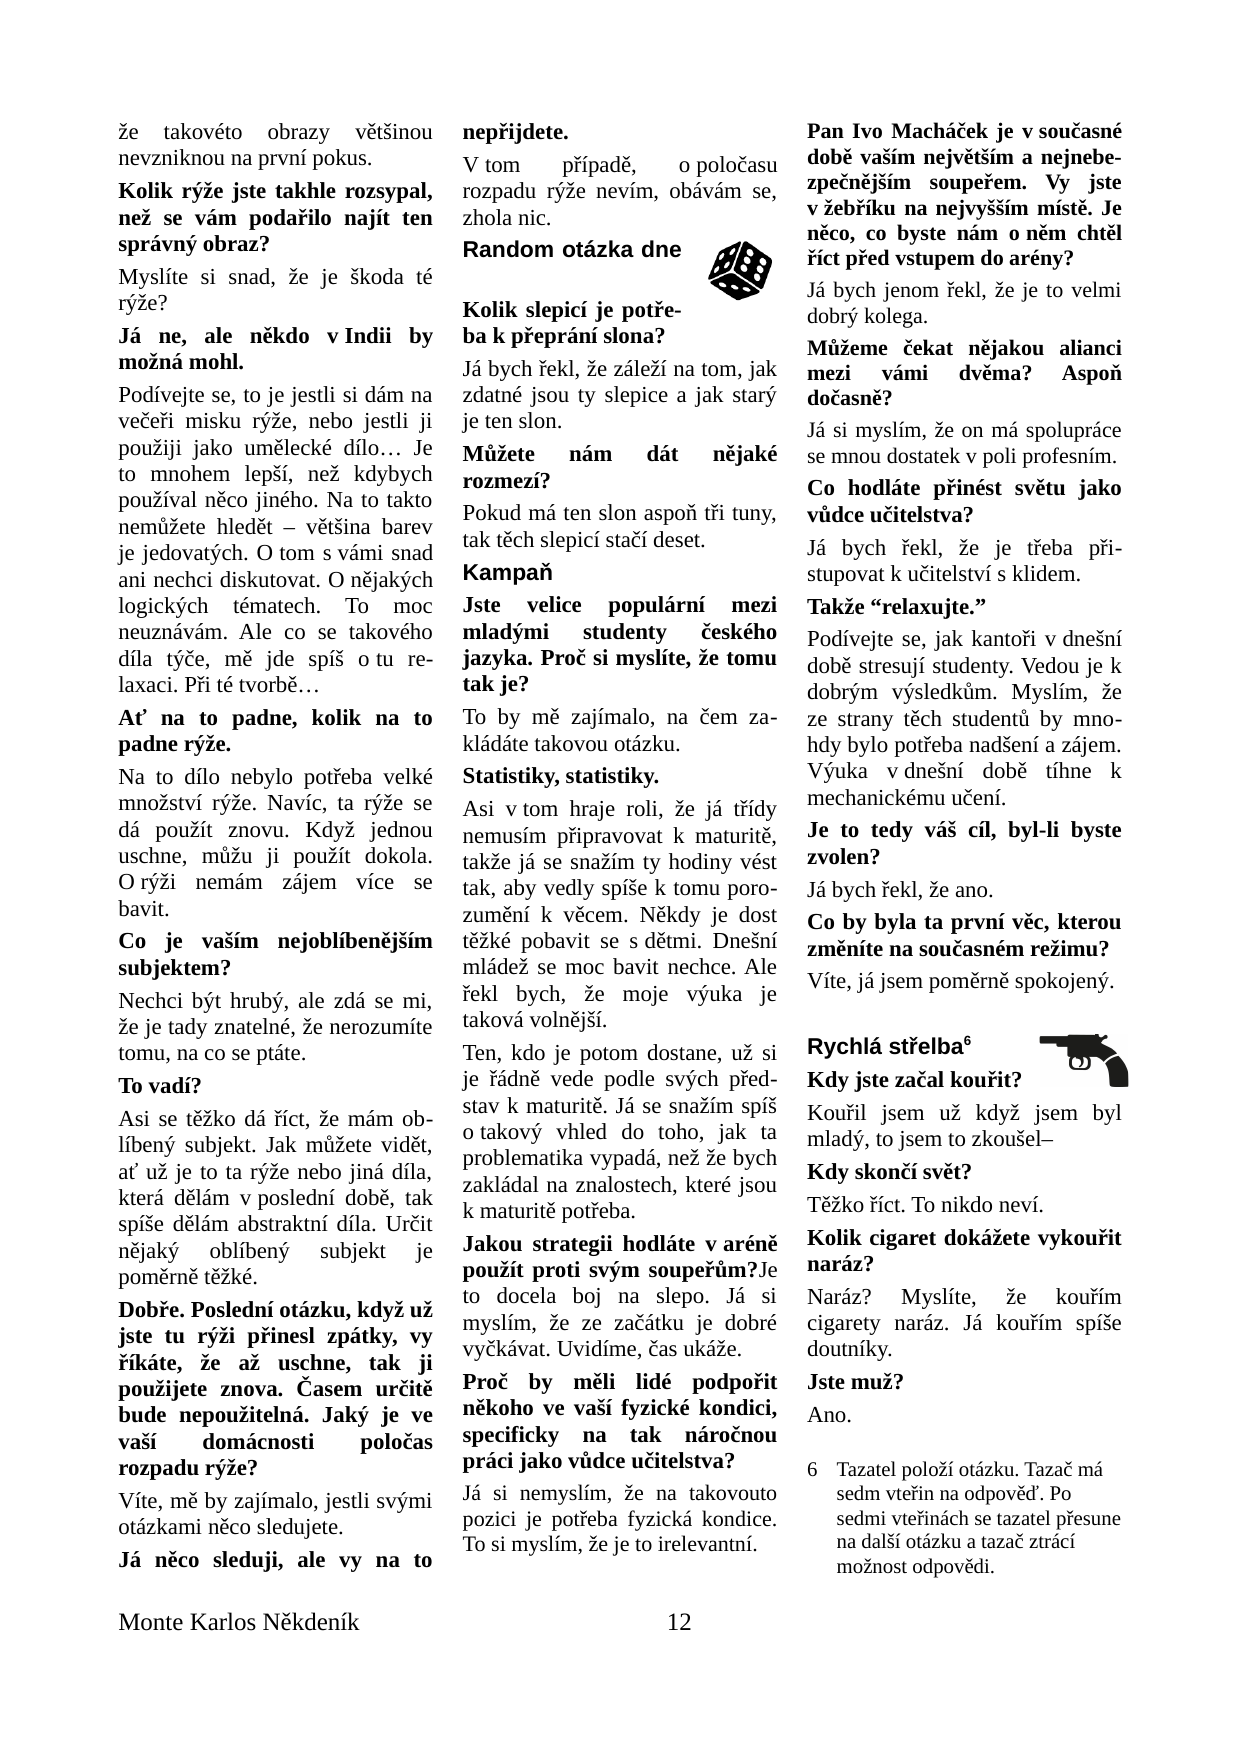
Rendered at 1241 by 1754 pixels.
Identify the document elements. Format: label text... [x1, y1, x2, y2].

text V tom případě, o poločasu rozpadu rýže nevím, obávám se, zhola nic. [462, 151, 777, 230]
text Asi se těžko dá říct, že mám ob­líbený subjekt. Jak můžete vidět, ať už je to ta rýže nebo jiná díla, která dělám v poslední době, tak spíše dělám abstraktní díla. Určit nějaký oblíbený subjekt je poměrně těžké. [118, 1105, 433, 1289]
text Myslíte si snad, že je škoda té rýže? [118, 263, 433, 316]
text Naráz? Myslíte, že kouřím cigarety naráz. Já kouřím spíše doutníky. [807, 1283, 1122, 1362]
text Kolik rýže jste takhle rozsypal, než se vám podařilo najít ten správný obraz? [118, 177, 433, 256]
text Můžeme čekat nějakou alianci mezi vámi dvěma? Aspoň dočasně? [807, 334, 1122, 411]
text Můžete nám dát nějaké rozmezí? [462, 440, 777, 493]
text Na to dílo nebylo potřeba velké množství rýže. Navíc, ta rýže se dá použít znovu. Když jednou uschne, můžu ji použít dokola. O rýži nemám zájem více se bavit. [118, 763, 433, 921]
text Já si nemyslím, že na takovouto pozici je potřeba fyzická kondice. To si myslím, že je to irelevantní. [462, 1480, 777, 1556]
text Nechci být hrubý, ale zdá se mi, že je tady znatelné, že nerozumíte tomu, na co se ptáte. [118, 987, 433, 1066]
text Kdy skončí svět? [807, 1158, 1122, 1184]
text Tazatel položí otázku. Tazač má sedm vteřin na odpověď. Po sedmi vteřinách se tazatel přesune na další otázku a tazač ztrácí možnost odpovědi. [807, 1457, 1122, 1578]
text Takže “relaxujte.” [807, 593, 1122, 619]
text To vadí? [118, 1072, 433, 1099]
text Já ne, ale někdo v Indii by možná mohl. [118, 322, 433, 375]
text Pan Ivo Macháček je v současné době vaším největším a nejnebe-zpečnějším soupeřem. Vy jste v žebříku na nejvyšším místě. Je něco, co byste nám o něm chtěl říct před vstupem do arény? [807, 118, 1122, 271]
text Podívejte se, to je jestli si dám na večeři misku rýže, nebo jestli ji použiji jako umělecké dílo… Je to mnohem lepší, než kdybych používal něco jiného. Na to takto nemůžete hledět – většina barev je jedovatých. O tom s vámi snad ani nechci diskutovat. O nějakých logických tématech. To moc neuznávám. Ale co se takového díla týče, mě jde spíš o tu re­laxaci. Při té tvorbě… [118, 381, 433, 697]
text Víte, mě by zajímalo, jestli svými otázkami něco sledujete. [118, 1487, 433, 1540]
text Pokud má ten slon aspoň tři tuny, tak těch slepicí stačí deset. [462, 499, 777, 552]
text nepřijdete. [462, 118, 777, 144]
text Já něco sleduji, ale vy na to [118, 1546, 433, 1572]
text Kouřil jsem už když jsem byl mladý, to jsem to zkoušel– [807, 1099, 1122, 1152]
subtitle Random otázka dne [462, 236, 777, 289]
text Jakou strategii hodláte v aréně použít proti svým soupeřům?Je to docela boj na slepo. Já si myslím, že ze začátku je dobré vyčkávat. Uvidíme, čas ukáže. [462, 1230, 777, 1362]
text Asi v tom hraje roli, že já třídy nemusím připravovat k maturitě, takže já se snažím ty hodiny vést tak, aby vedly spíše k tomu poro­zumění k věcem. Někdy je dost těžké pobavit se s dětmi. Dnešní mládež se moc bavit nechce. Ale řekl bych, že moje výuka je taková volnější. [462, 795, 777, 1032]
text Proč by měli lidé podpořit někoho ve vaší fyzické kondici, specificky na tak náročnou práci jako vůdce učitelstva? [462, 1368, 777, 1473]
text že takovéto obrazy většinou nevzniknou na první pokus. [118, 118, 433, 171]
text Já bych řekl, že je třeba při­stupovat k učitelství s klidem. [807, 533, 1122, 586]
text Já bych řekl, že ano. [807, 876, 1122, 902]
text Ten, kdo je potom dostane, už si je řádně vede podle svých před­stav k maturitě. Já se snažím spíš o takový vhled do toho, jak ta problematika vypadá, než že bych zakládal na znalostech, které jsou k maturitě potřeba. [462, 1039, 777, 1223]
text Ať na to padne, kolik na to padne rýže. [118, 704, 433, 757]
text Kolik slepicí je potře- ba k pře­prání slona? [462, 296, 777, 348]
text Podívejte se, jak kantoři v dnešní době stresují studenty. Vedou je k dobrým výsledkům. Myslím, že ze strany těch studentů by mno­hdy bylo potřeba nadšení a zájem. Výuka v dnešní době tíhne k mechanickému učení. [807, 626, 1122, 810]
text Statistiky, statistiky. [462, 762, 777, 789]
text Jste velice populární mezi mladými studenty českého jazyka. Proč si myslíte, že tomu tak je? [462, 591, 777, 697]
text Ano. [807, 1401, 1122, 1427]
subtitle Rychlá střelba [807, 1033, 1122, 1059]
text Já si myslím, že on má spolupráce se mnou dostatek v poli profesním. [807, 417, 1122, 468]
text Dobře. Poslední otázku, když už jste tu rýži přinesl zpátky, vy říkáte, že až uschne, tak ji použijete znova. Časem určitě bude nepoužitelná. Jaký je ve vaší domácnosti poločas rozpadu rýže? [118, 1296, 433, 1481]
text Já bych jenom řekl, že je to velmi dobrý kolega. [807, 277, 1122, 328]
picture [1039, 1034, 1129, 1087]
picture [701, 240, 773, 302]
subtitle Kampaň [462, 559, 777, 585]
text Těžko říct. To nikdo neví. [807, 1191, 1122, 1217]
text Co by byla ta první věc, kterou změníte na současném režimu? [807, 908, 1122, 961]
text Kdy jste začal kouřit? [807, 1066, 1122, 1092]
text Je to tedy váš cíl, byl-li byste zvolen? [807, 816, 1122, 869]
text To by mě zajímalo, na čem za­kládáte takovou otázku. [462, 703, 777, 756]
text Co je vaším nejoblíbenějším subjektem? [118, 928, 433, 980]
text Co hodláte přinést světu jako vůdce učitelstva? [807, 474, 1122, 527]
text Víte, já jsem poměrně spokojený. [807, 968, 1122, 994]
text Já bych řekl, že záleží na tom, jak zdatné jsou ty slepice a jak starý je ten slon. [462, 355, 777, 434]
text Kolik cigaret dokážete vykouřit naráz? [807, 1224, 1122, 1276]
text Jste muž? [807, 1368, 1122, 1395]
